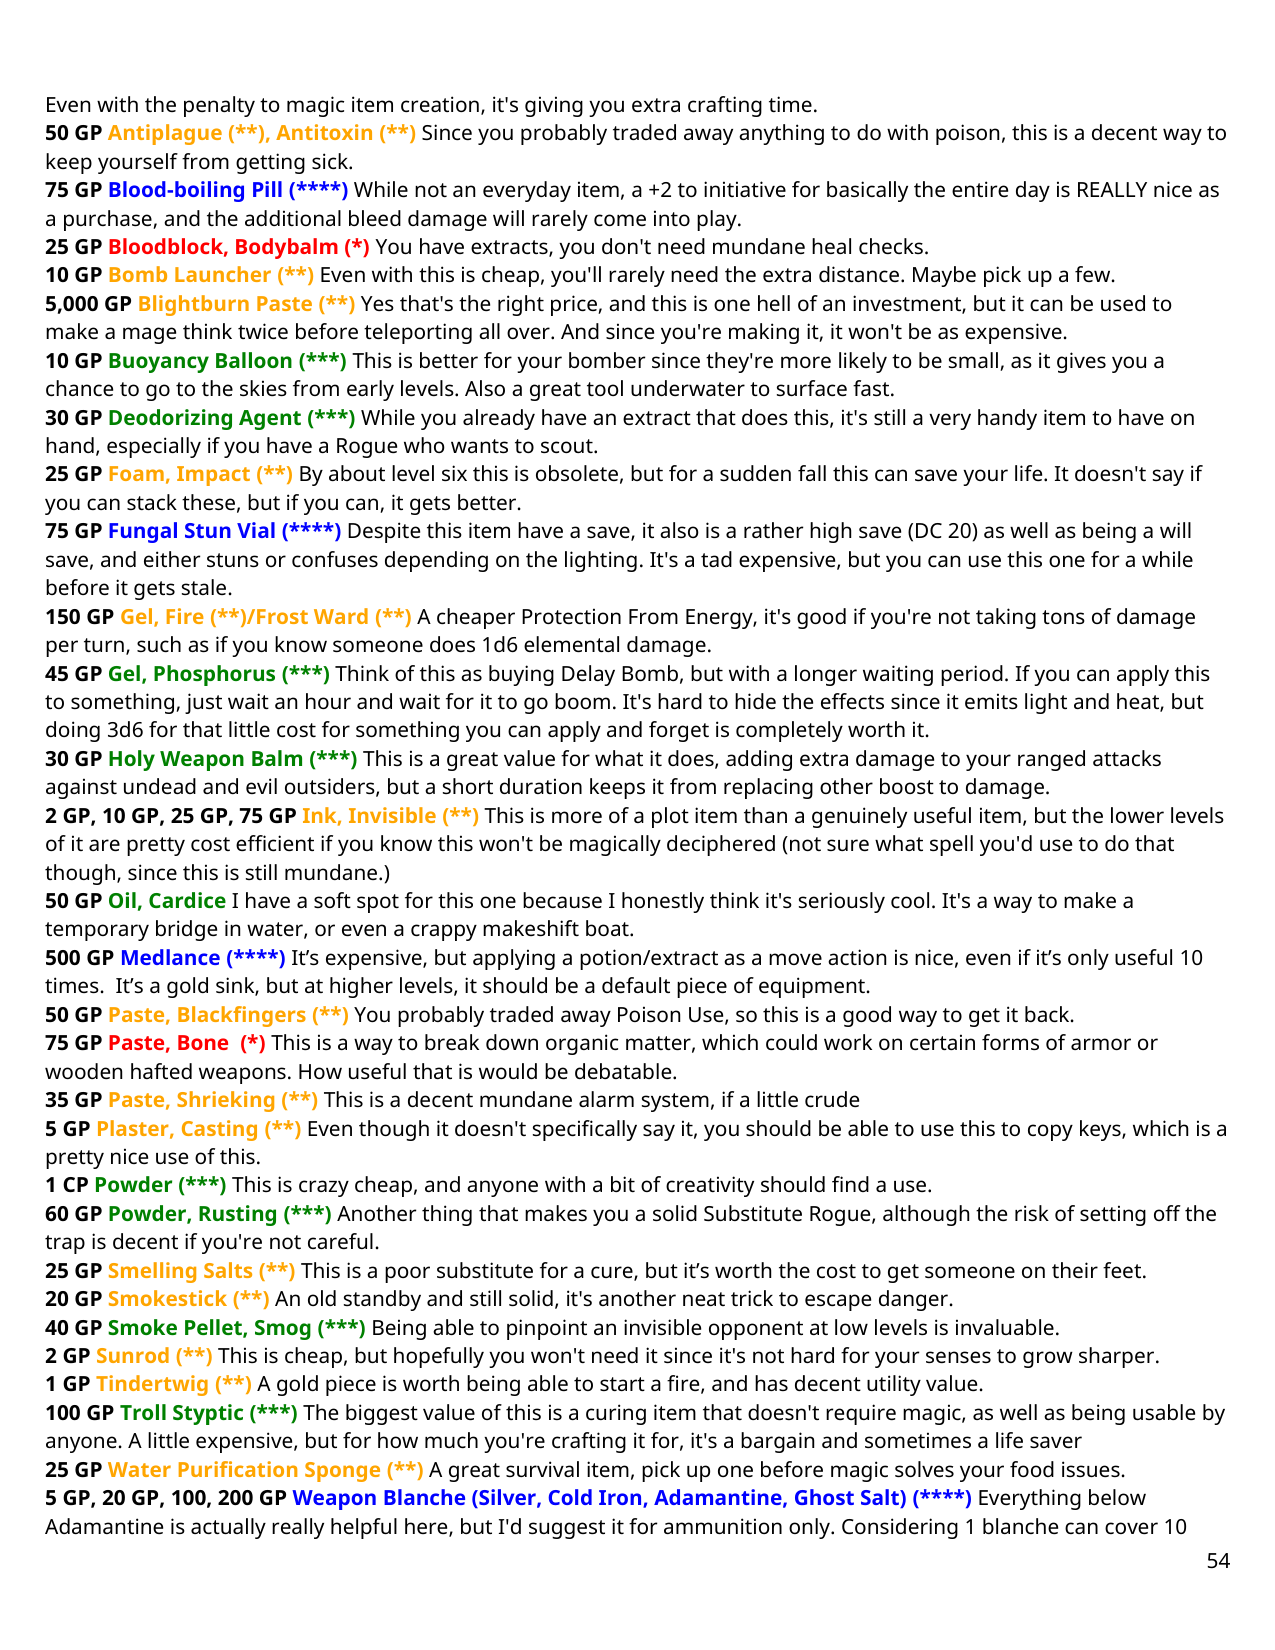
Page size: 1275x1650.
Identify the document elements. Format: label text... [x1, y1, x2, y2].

text 75 GP Blood-boiling Pill (****) While not an everyday item, a +2 to initiative for basically the entire day is REALLY nice as a purchase, and the additional bleed damage will rarely come into play. [45, 175, 1230, 232]
text 1 GP Tindertwig (**) A gold piece is worth being able to start a fire, and has decent utility value. [45, 1369, 1230, 1398]
text 60 GP Powder, Rusting (***) Another thing that makes you a solid Substitute Rogue, although the risk of setting off the trap is decent if you're not careful. [45, 1199, 1230, 1256]
text 25 GP Smelling Salts (**) This is a poor substitute for a cure, but it’s worth the cost to get someone on their feet. [45, 1256, 1230, 1284]
text 75 GP Fungal Stun Vial (****) Despite this item have a save, it also is a rather high save (DC 20) as well as being a will save, and either stuns or confuses depending on the lighting. It's a tad expensive, but you can use this one for a while before it gets stale. [45, 516, 1230, 602]
text 10 GP Buoyancy Balloon (***) This is better for your bomber since they're more likely to be small, as it gives you a chance to go to the skies from early levels. Also a great tool underwater to surface fast. [45, 346, 1230, 403]
text 500 GP Medlance (****) It’s expensive, but applying a potion/extract as a move action is nice, even if it’s only useful 10 times. It’s a gold sink, but at higher levels, it should be a default piece of equipment. [45, 943, 1230, 1000]
text 5 GP, 20 GP, 100, 200 GP Weapon Blanche (Silver, Cold Iron, Adamantine, Ghost Salt) (****) Everything below Adamantine is actually really helpful here, but I'd suggest it for ammunition only. Considering 1 blanche can cover 10 [45, 1483, 1230, 1540]
text 75 GP Paste, Bone (*) This is a way to break down organic matter, which could work on certain forms of armor or wooden hafted weapons. How useful that is would be debatable. [45, 1028, 1230, 1085]
text 25 GP Bloodblock, Bodybalm (*) You have extracts, you don't need mundane heal checks. [45, 232, 1230, 261]
text 2 GP, 10 GP, 25 GP, 75 GP Ink, Invisible (**) This is more of a plot item than a genuinely useful item, but the lower levels of it are pretty cost efficient if you know this won't be magically deciphered (not sure what spell you'd use to do that though, since this is still mundane.) [45, 801, 1230, 886]
text 2 GP Sunrod (**) This is cheap, but hopefully you won't need it since it's not hard for your senses to grow sharper. [45, 1341, 1230, 1369]
text 20 GP Smokestick (**) An old standby and still solid, it's another neat trick to escape danger. [45, 1284, 1230, 1313]
text 10 GP Bomb Launcher (**) Even with this is cheap, you'll rarely need the extra distance. Maybe pick up a few. [45, 261, 1230, 289]
text 50 GP Oil, Cardice I have a soft spot for this one because I honestly think it's seriously cool. It's a way to make a temporary bridge in water, or even a crappy makeshift boat. [45, 886, 1230, 943]
text 100 GP Troll Styptic (***) The biggest value of this is a curing item that doesn't require magic, as well as being usable by anyone. A little expensive, but for how much you're crafting it for, it's a bargain and sometimes a life saver [45, 1398, 1230, 1455]
text 25 GP Water Purification Sponge (**) A great survival item, pick up one before magic solves your food issues. [45, 1455, 1230, 1483]
text 50 GP Antiplague (**), Antitoxin (**) Since you probably traded away anything to do with poison, this is a decent way to keep yourself from getting sick. [45, 118, 1230, 175]
text 1 CP Powder (***) This is crazy cheap, and anyone with a bit of creativity should find a use. [45, 1171, 1230, 1199]
text 45 GP Gel, Phosphorus (***) Think of this as buying Delay Bomb, but with a longer waiting period. If you can apply this to something, just wait an hour and wait for it to go boom. It's hard to hide the effects since it emits light and heat, but doing 3d6 for that little cost for something you can apply and forget is completely worth it. [45, 659, 1230, 744]
text 35 GP Paste, Shrieking (**) This is a decent mundane alarm system, if a little crude [45, 1085, 1230, 1114]
text 5,000 GP Blightburn Paste (**) Yes that's the right price, and this is one hell of an investment, but it can be used to make a mage think twice before teleporting all over. And since you're making it, it won't be as expensive. [45, 289, 1230, 346]
text 40 GP Smoke Pellet, Smog (***) Being able to pinpoint an invisible opponent at low levels is invaluable. [45, 1313, 1230, 1341]
text 30 GP Holy Weapon Balm (***) This is a great value for what it does, adding extra damage to your ranged attacks against undead and evil outsiders, but a short duration keeps it from replacing other boost to damage. [45, 744, 1230, 801]
text 50 GP Paste, Blackfingers (**) You probably traded away Poison Use, so this is a good way to get it back. [45, 1000, 1230, 1028]
text 25 GP Foam, Impact (**) By about level six this is obsolete, but for a sudden fall this can save your life. It doesn't say if you can stack these, but if you can, it gets better. [45, 459, 1230, 516]
text 150 GP Gel, Fire (**)/Frost Ward (**) A cheaper Protection From Energy, it's good if you're not taking tons of damage per turn, such as if you know someone does 1d6 elemental damage. [45, 602, 1230, 659]
text 30 GP Deodorizing Agent (***) While you already have an extract that does this, it's still a very handy item to have on hand, especially if you have a Rogue who wants to scout. [45, 403, 1230, 459]
text 5 GP Plaster, Casting (**) Even though it doesn't specifically say it, you should be able to use this to copy keys, which is a pretty nice use of this. [45, 1114, 1230, 1171]
text Even with the penalty to magic item creation, it's giving you extra crafting time. [45, 90, 1230, 118]
